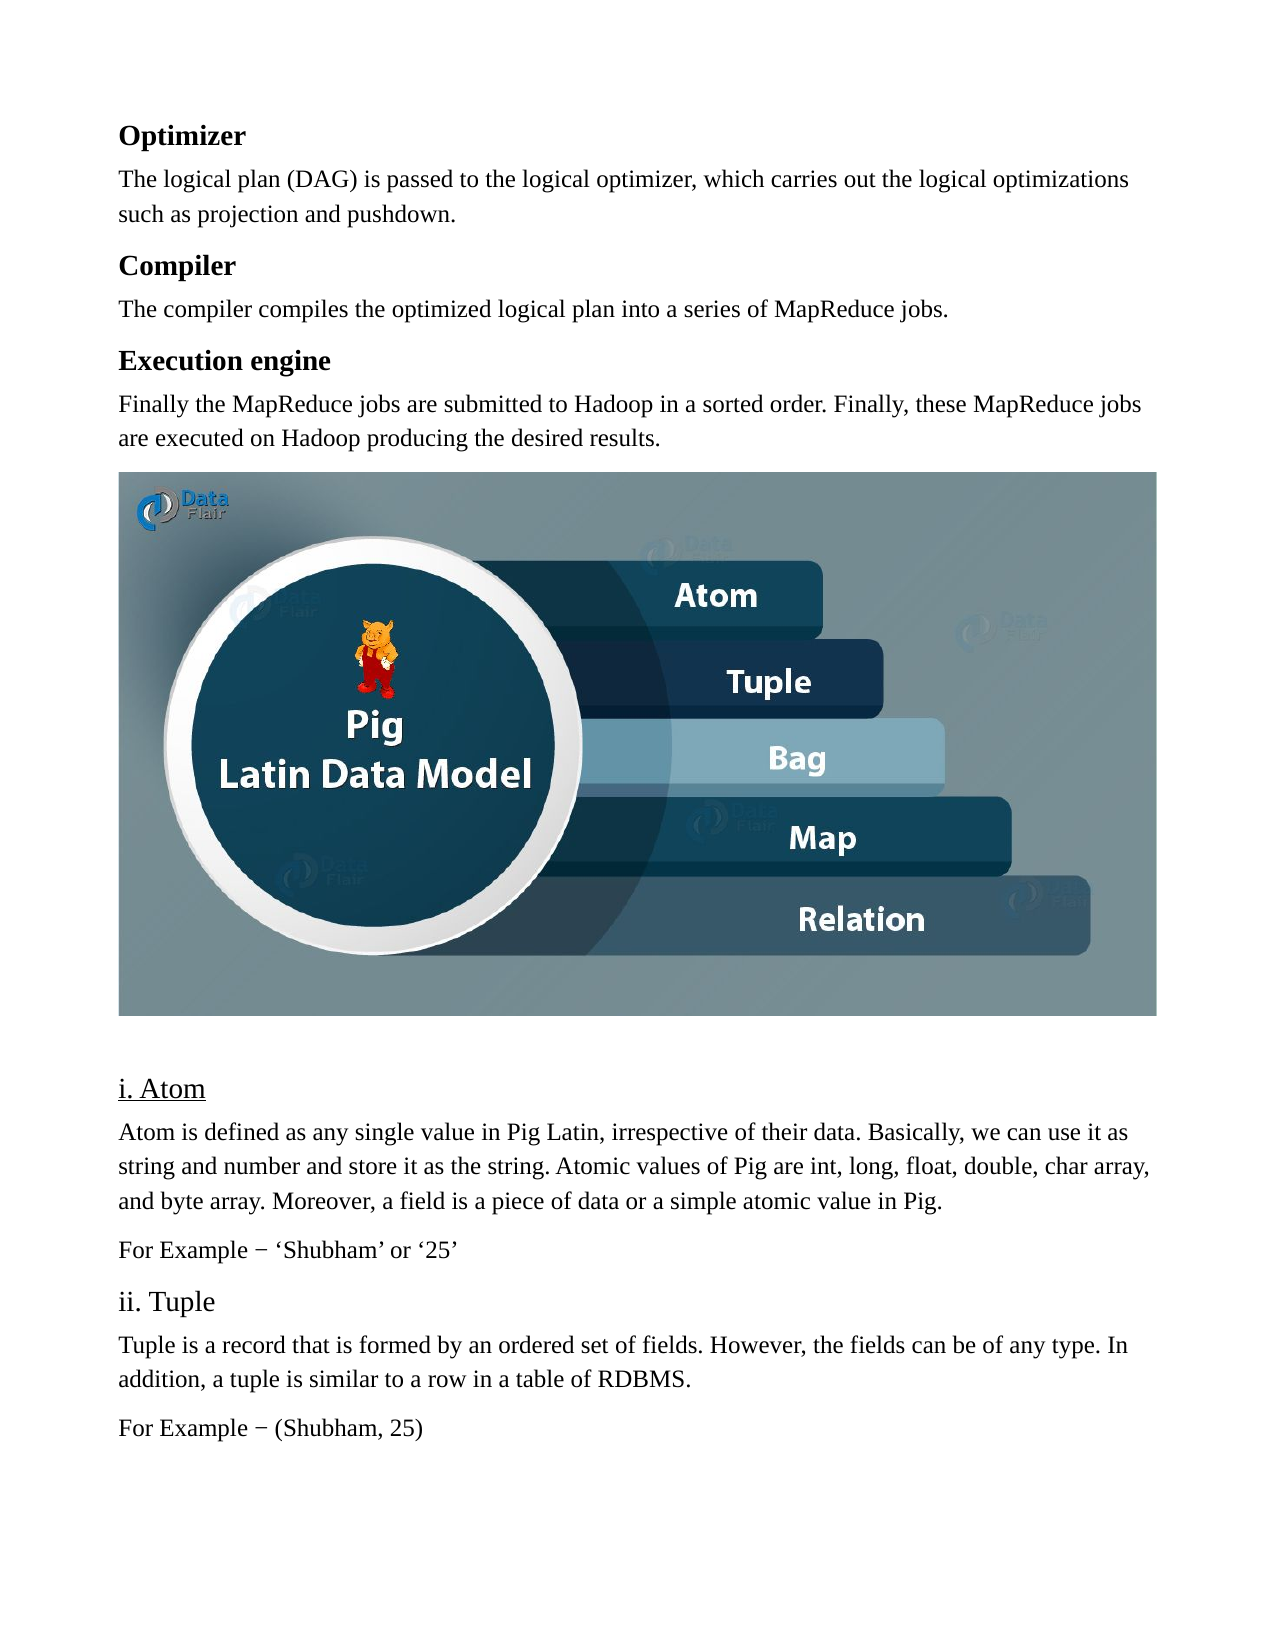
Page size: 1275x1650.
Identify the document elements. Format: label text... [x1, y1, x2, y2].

text The compiler compiles the optimized logical plan into a series of MapReduce jobs. [118, 294, 1157, 322]
subtitle Compiler [118, 248, 1157, 281]
text For Example − (Shubham, 25) [118, 1413, 1157, 1442]
text Tuple is a record that is formed by an ordered set of fields. However, the fields can be of any type. In addition, a tuple is similar to a row in a table of RDBMS. [118, 1330, 1157, 1393]
subtitle Optimizer [118, 118, 1157, 152]
text Atom is defined as any single value in Pig Latin, irrespective of their data. Basically, we can use it as string and number and store it as the string. Atomic values of Pig are int, long, float, double, char array, and byte array. Moreover, a field is a piece of data or a simple atomic value in Pig. [118, 1117, 1157, 1214]
picture [118, 472, 1157, 1016]
subtitle ii. Tuple [118, 1284, 1157, 1317]
text The logical plan (DAG) is passed to the logical optimizer, which carries out the logical optimizations such as projection and pushdown. [118, 164, 1157, 227]
subtitle Execution engine [118, 343, 1157, 376]
text Finally the MapReduce jobs are submitted to Hadoop in a sorted order. Finally, these MapReduce jobs are executed on Hadoop producing the desired results. [118, 389, 1157, 452]
subtitle i. Atom [118, 1071, 1157, 1104]
text For Example − ‘Shubham’ or ‘25’ [118, 1235, 1157, 1263]
